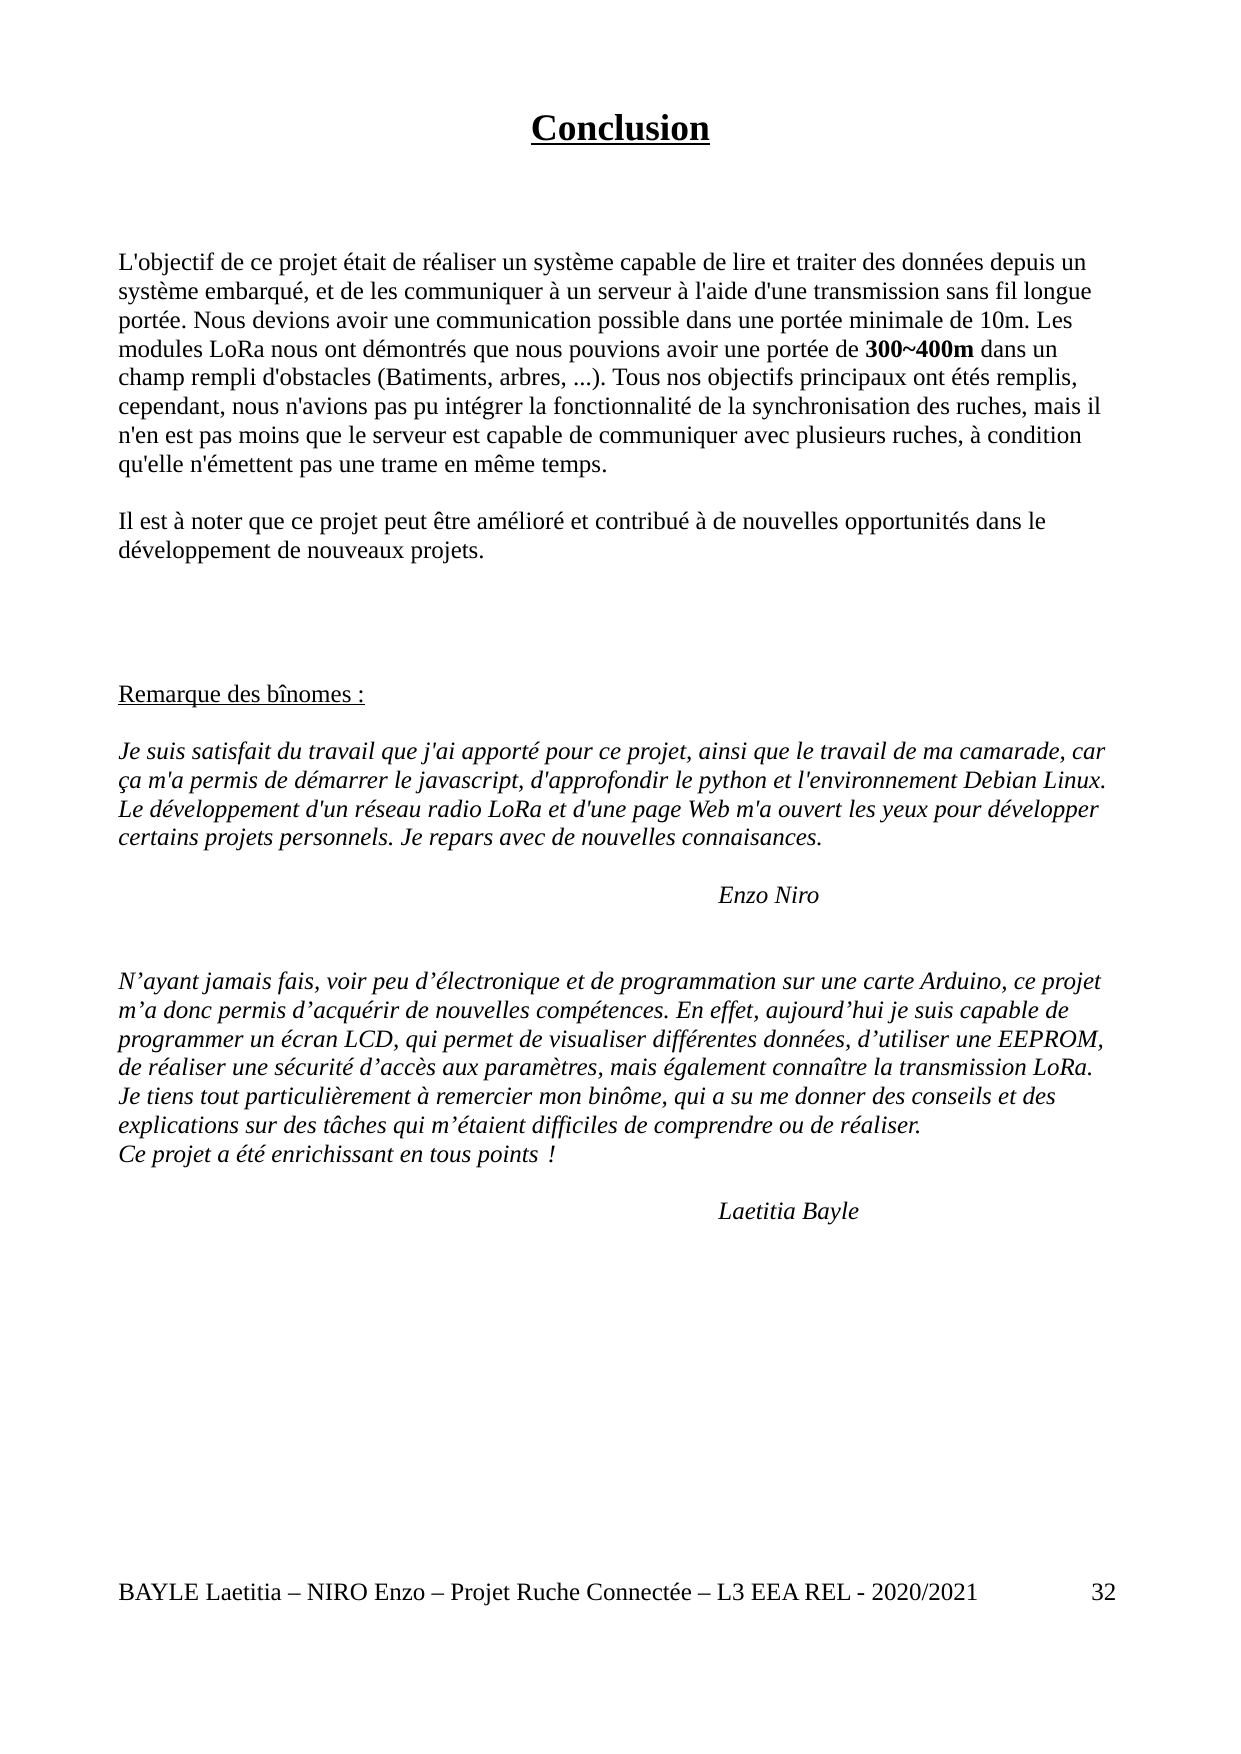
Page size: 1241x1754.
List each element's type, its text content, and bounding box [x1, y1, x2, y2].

text Je suis satisfait du travail que j'ai apporté pour ce projet, ainsi que le travail de ma camarade, car ça m'a permis de démarrer le javascript, d'approfondir le python et l'environnement Debian Linux. Le développement d'un réseau radio LoRa et d'une page Web m'a ouvert les yeux pour développer certains projets personnels. Je repars avec de nouvelles connaisances. [118, 736, 1122, 851]
text Remarque des bînomes : [118, 679, 1122, 707]
text Je tiens tout particulièrement à remercier mon binôme, qui a su me donner des conseils et des explications sur des tâches qui m’étaient difficiles de comprendre ou de réaliser. [118, 1081, 1122, 1139]
text Ce projet a été enrichissant en tous points ! [118, 1139, 1122, 1167]
text L'objectif de ce projet était de réaliser un système capable de lire et traiter des données depuis un système embarqué, et de les communiquer à un serveur à l'aide d'une transmission sans fil longue portée. Nous devions avoir une communication possible dans une portée minimale de 10m. Les modules LoRa nous ont démontrés que nous pouvions avoir une portée de 300~400m dans un champ rempli d'obstacles (Batiments, arbres, ...). Tous nos objectifs principaux ont étés remplis, cependant, nous n'avions pas pu intégrer la fonctionnalité de la synchronisation des ruches, mais il n'en est pas moins que le serveur est capable de communiquer avec plusieurs ruches, à condition qu'elle n'émettent pas une trame en même temps. [118, 247, 1122, 477]
text Il est à noter que ce projet peut être amélioré et contribué à de nouvelles opportunités dans le développement de nouveaux projets. [118, 506, 1122, 564]
text N’ayant jamais fais, voir peu d’électronique et de programmation sur une carte Arduino, ce projet m’a donc permis d’acquérir de nouvelles compétences. En effet, aujourd’hui je suis capable de programmer un écran LCD, qui permet de visualiser différentes données, d’utiliser une EEPROM, de réaliser une sécurité d’accès aux paramètres, mais également connaître la transmission LoRa. [118, 966, 1122, 1081]
subtitle Conclusion [118, 106, 1122, 149]
text Laetitia Bayle [118, 1196, 1122, 1225]
text Enzo Niro [118, 880, 1122, 909]
